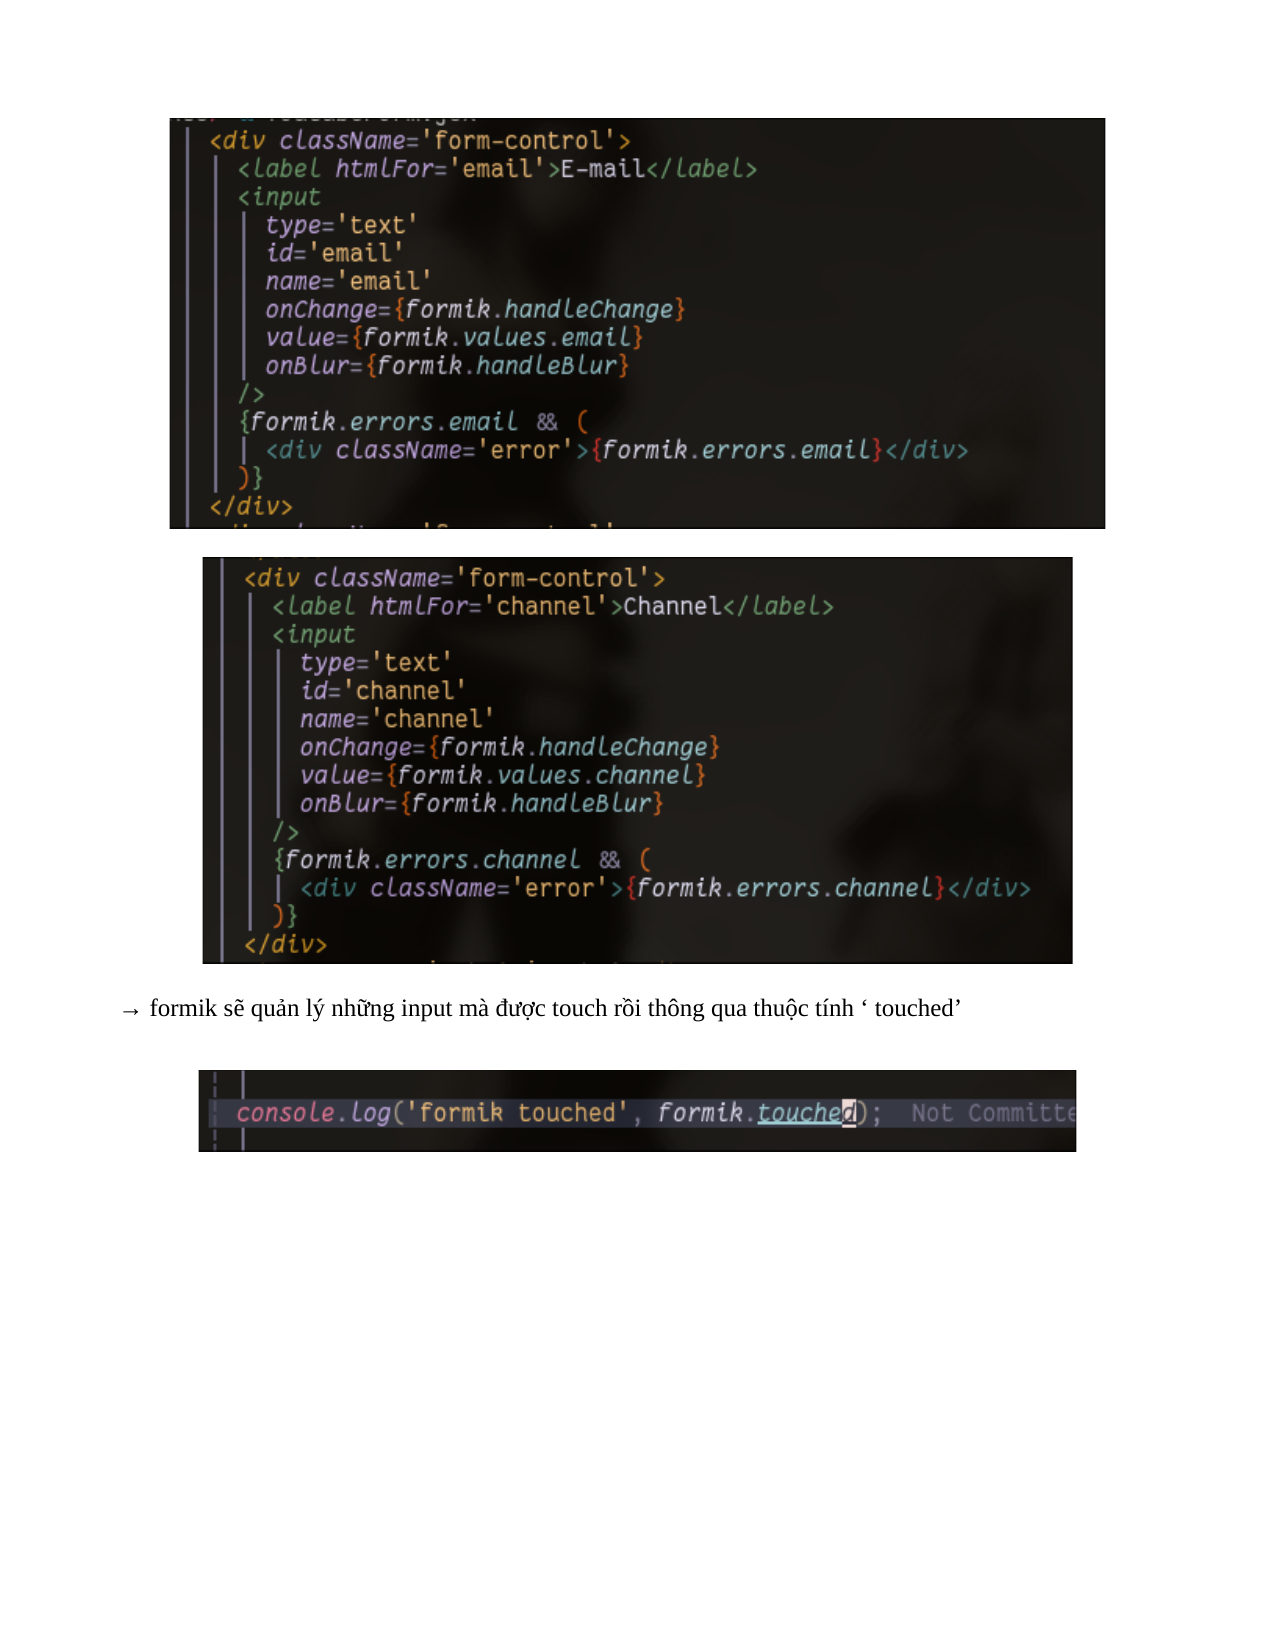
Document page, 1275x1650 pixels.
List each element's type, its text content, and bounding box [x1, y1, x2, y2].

text → formik sẽ quản lý những input mà được touch rồi thông qua thuộc tính ‘ touched’ [118, 993, 1157, 1022]
picture [198, 1070, 1077, 1152]
picture [202, 557, 1073, 964]
picture [169, 118, 1106, 529]
